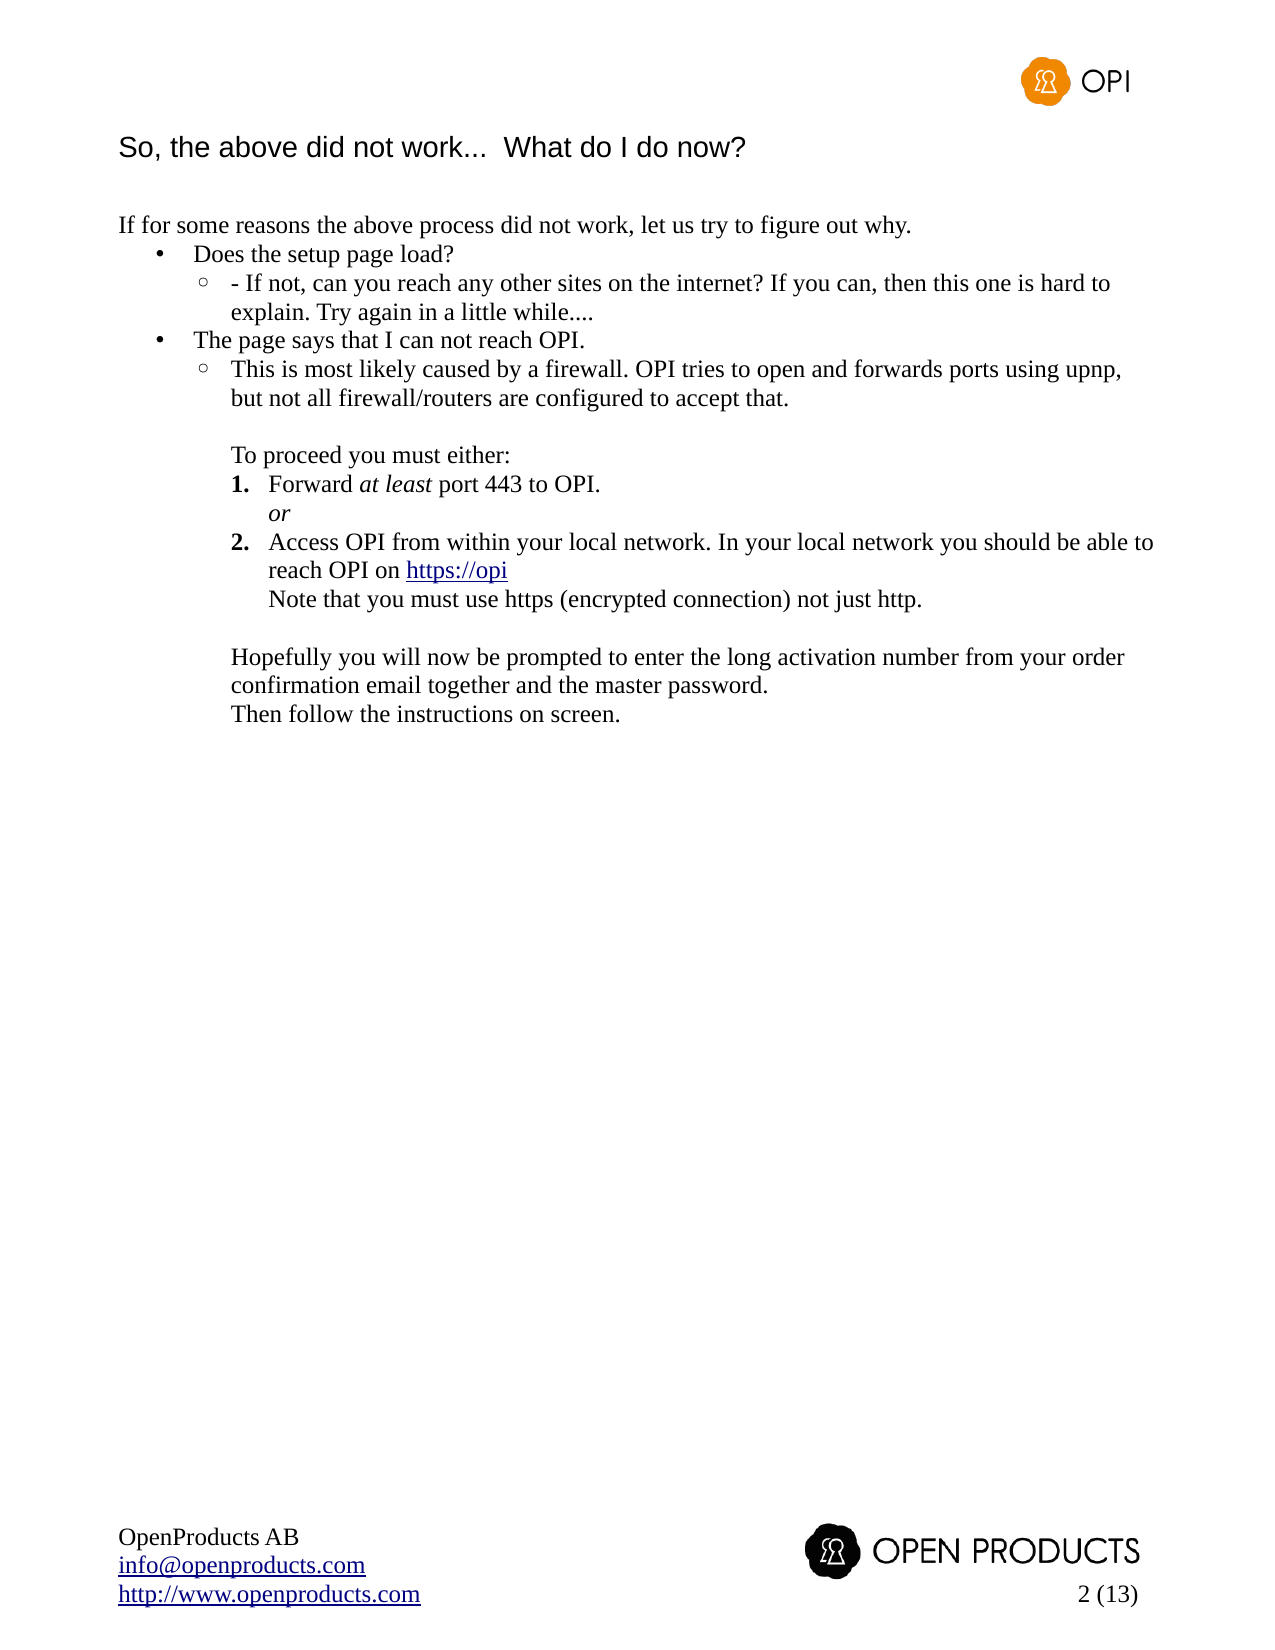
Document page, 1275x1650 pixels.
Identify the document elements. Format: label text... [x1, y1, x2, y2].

list To proceed you must either: [193, 441, 1157, 469]
picture [998, 34, 1157, 128]
text If for some reasons the above process did not work, let us try to figure out why. [118, 211, 1157, 239]
list - If not, can you reach any other sites on the internet? If you can, then this one is hard to explain. Try again in a little while.... [193, 268, 1157, 326]
list Forward at least port 443 to OPI. or [231, 469, 1157, 527]
picture [780, 1497, 1162, 1604]
subtitle So, the above did not work... What do I do now? [118, 131, 1157, 164]
list Access OPI from within your local network. In your local network you should be able to reach OPI on https://opi Note that you must use https (encrypted connection) not just http. [231, 527, 1157, 613]
list Hopefully you will now be prompted to enter the long activation number from your order confirmation email together and the master password. Then follow the instructions on screen. [193, 642, 1157, 728]
list Does the setup page load? [156, 239, 1157, 268]
list The page says that I can not reach OPI. [156, 326, 1157, 354]
list This is most likely caused by a firewall. OPI tries to open and forwards ports using upnp, but not all firewall/routers are configured to accept that. [193, 354, 1157, 441]
